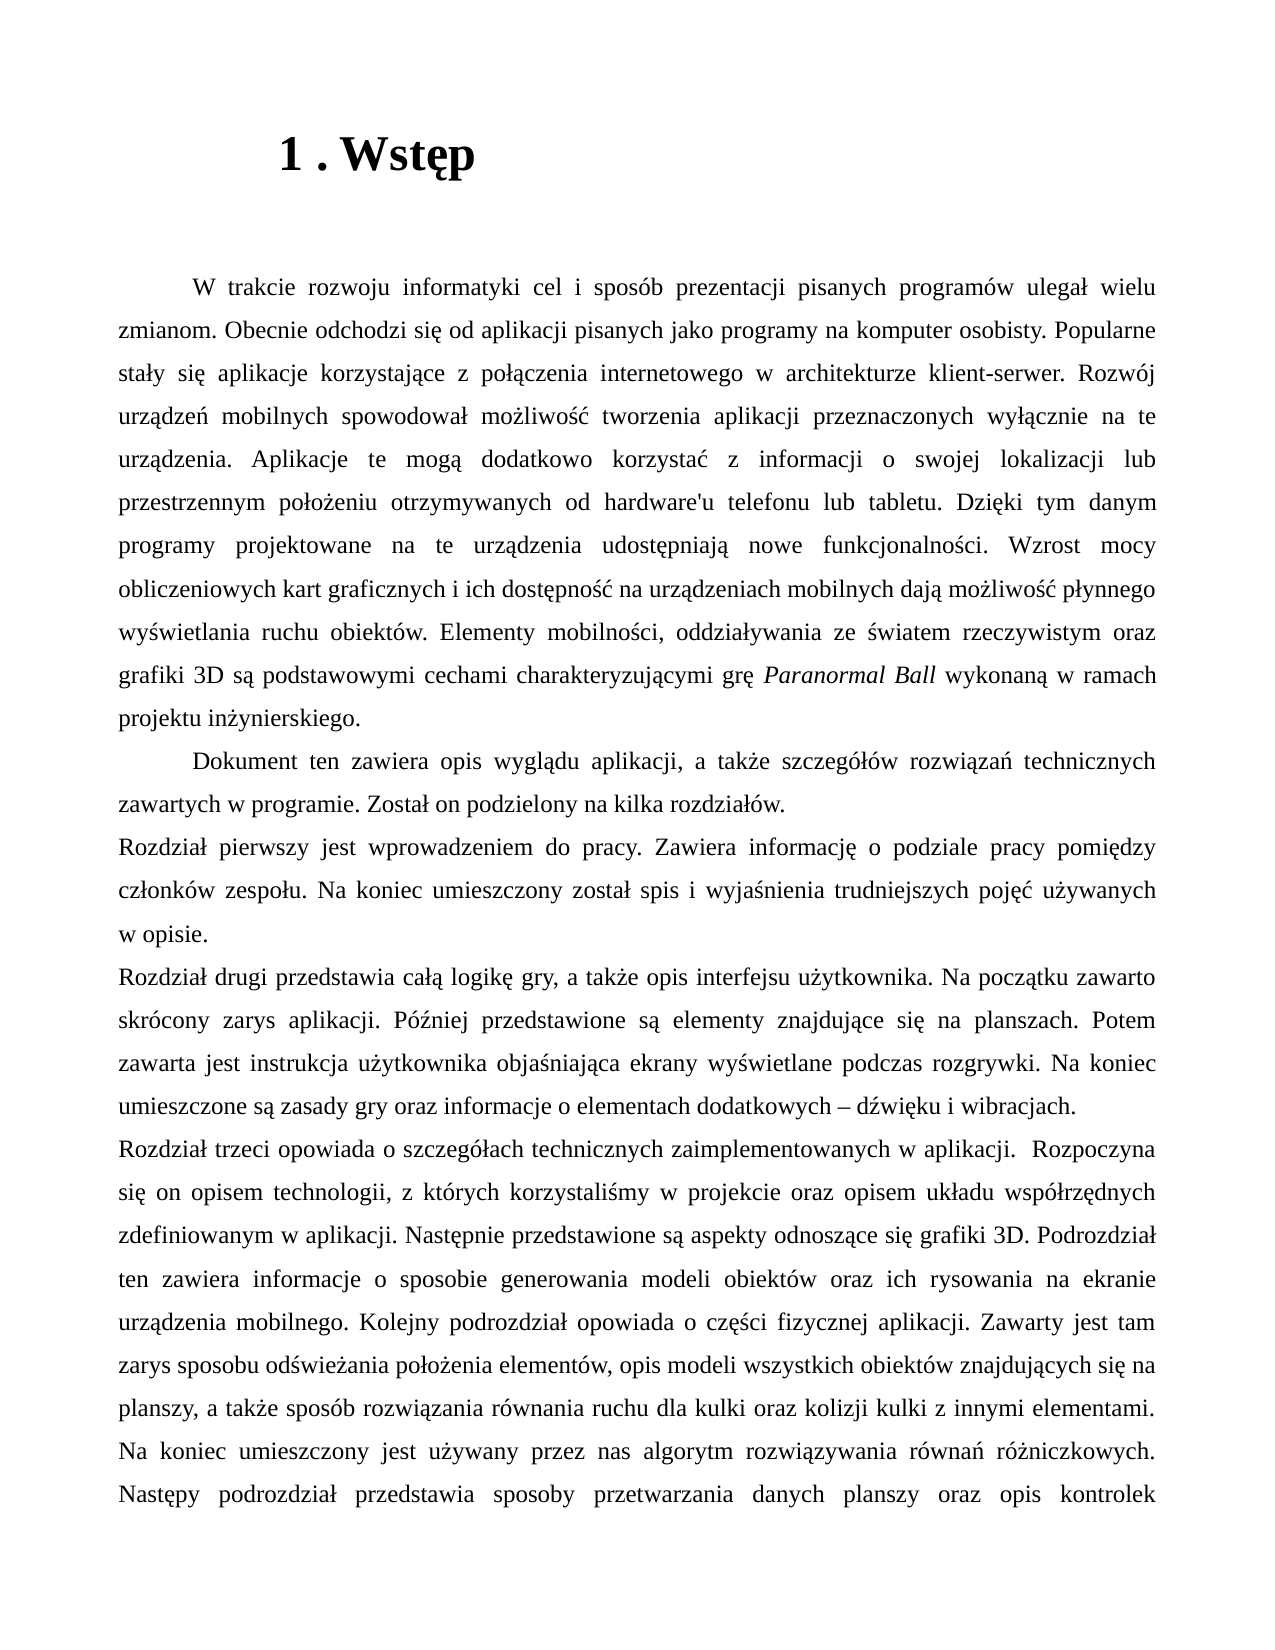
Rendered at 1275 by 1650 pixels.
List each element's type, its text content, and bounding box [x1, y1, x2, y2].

subtitle . Wstęp [266, 123, 1157, 181]
text W trakcie rozwoju informatyki cel i sposób prezentacji pisanych programów ulegał wielu zmianom. Obecnie odchodzi się od aplikacji pisanych jako programy na komputer osobisty. Popularne stały się aplikacje korzystające z połączenia internetowego w architekturze klient-serwer. Rozwój urządzeń mobilnych spowodował możliwość tworzenia aplikacji przeznaczonych wyłącznie na te urządzenia. Aplikacje te mogą dodatkowo korzystać z informacji o swojej lokalizacji lub przestrzennym położeniu otrzymywanych od hardware'u telefonu lub tabletu. Dzięki tym danym programy projektowane na te urządzenia udostępniają nowe funkcjonalności. Wzrost mocy obliczeniowych kart graficznych i ich dostępność na urządzeniach mobilnych dają możliwość płynnego wyświetlania ruchu obiektów. Elementy mobilności, oddziaływania ze światem rzeczywistym oraz grafiki 3D są podstawowymi cechami charakteryzującymi grę Paranormal Ball wykonaną w ramach projektu inżynierskiego. [118, 272, 1157, 732]
text Rozdział trzeci opowiada o szczegółach technicznych zaimplementowanych w aplikacji. Rozpoczyna się on opisem technologii, z których korzystaliśmy w projekcie oraz opisem układu współrzędnych zdefiniowanym w aplikacji. Następnie przedstawione są aspekty odnoszące się grafiki 3D. Podrozdział ten zawiera informacje o sposobie generowania modeli obiektów oraz ich rysowania na ekranie urządzenia mobilnego. Kolejny podrozdział opowiada o części fizycznej aplikacji. Zawarty jest tam zarys sposobu odświeżania położenia elementów, opis modeli wszystkich obiektów znajdujących się na planszy, a także sposób rozwiązania równania ruchu dla kulki oraz kolizji kulki z innymi elementami. Na koniec umieszczony jest używany przez nas algorytm rozwiązywania równań różniczkowych. Następy podrozdział przedstawia sposoby przetwarzania danych planszy oraz opis kontrolek [118, 1134, 1157, 1508]
text Rozdział pierwszy jest wprowadzeniem do pracy. Zawiera informację o podziale pracy pomiędzy członków zespołu. Na koniec umieszczony został spis i wyjaśnienia trudniejszych pojęć używanych w opisie. [118, 832, 1157, 947]
text Rozdział drugi przedstawia całą logikę gry, a także opis interfejsu użytkownika. Na początku zawarto skrócony zarys aplikacji. Później przedstawione są elementy znajdujące się na planszach. Potem zawarta jest instrukcja użytkownika objaśniająca ekrany wyświetlane podczas rozgrywki. Na koniec umieszczone są zasady gry oraz informacje o elementach dodatkowych – dźwięku i wibracjach. [118, 962, 1157, 1120]
text Dokument ten zawiera opis wyglądu aplikacji, a także szczegółów rozwiązań technicznych zawartych w programie. Został on podzielony na kilka rozdziałów. [118, 746, 1157, 818]
